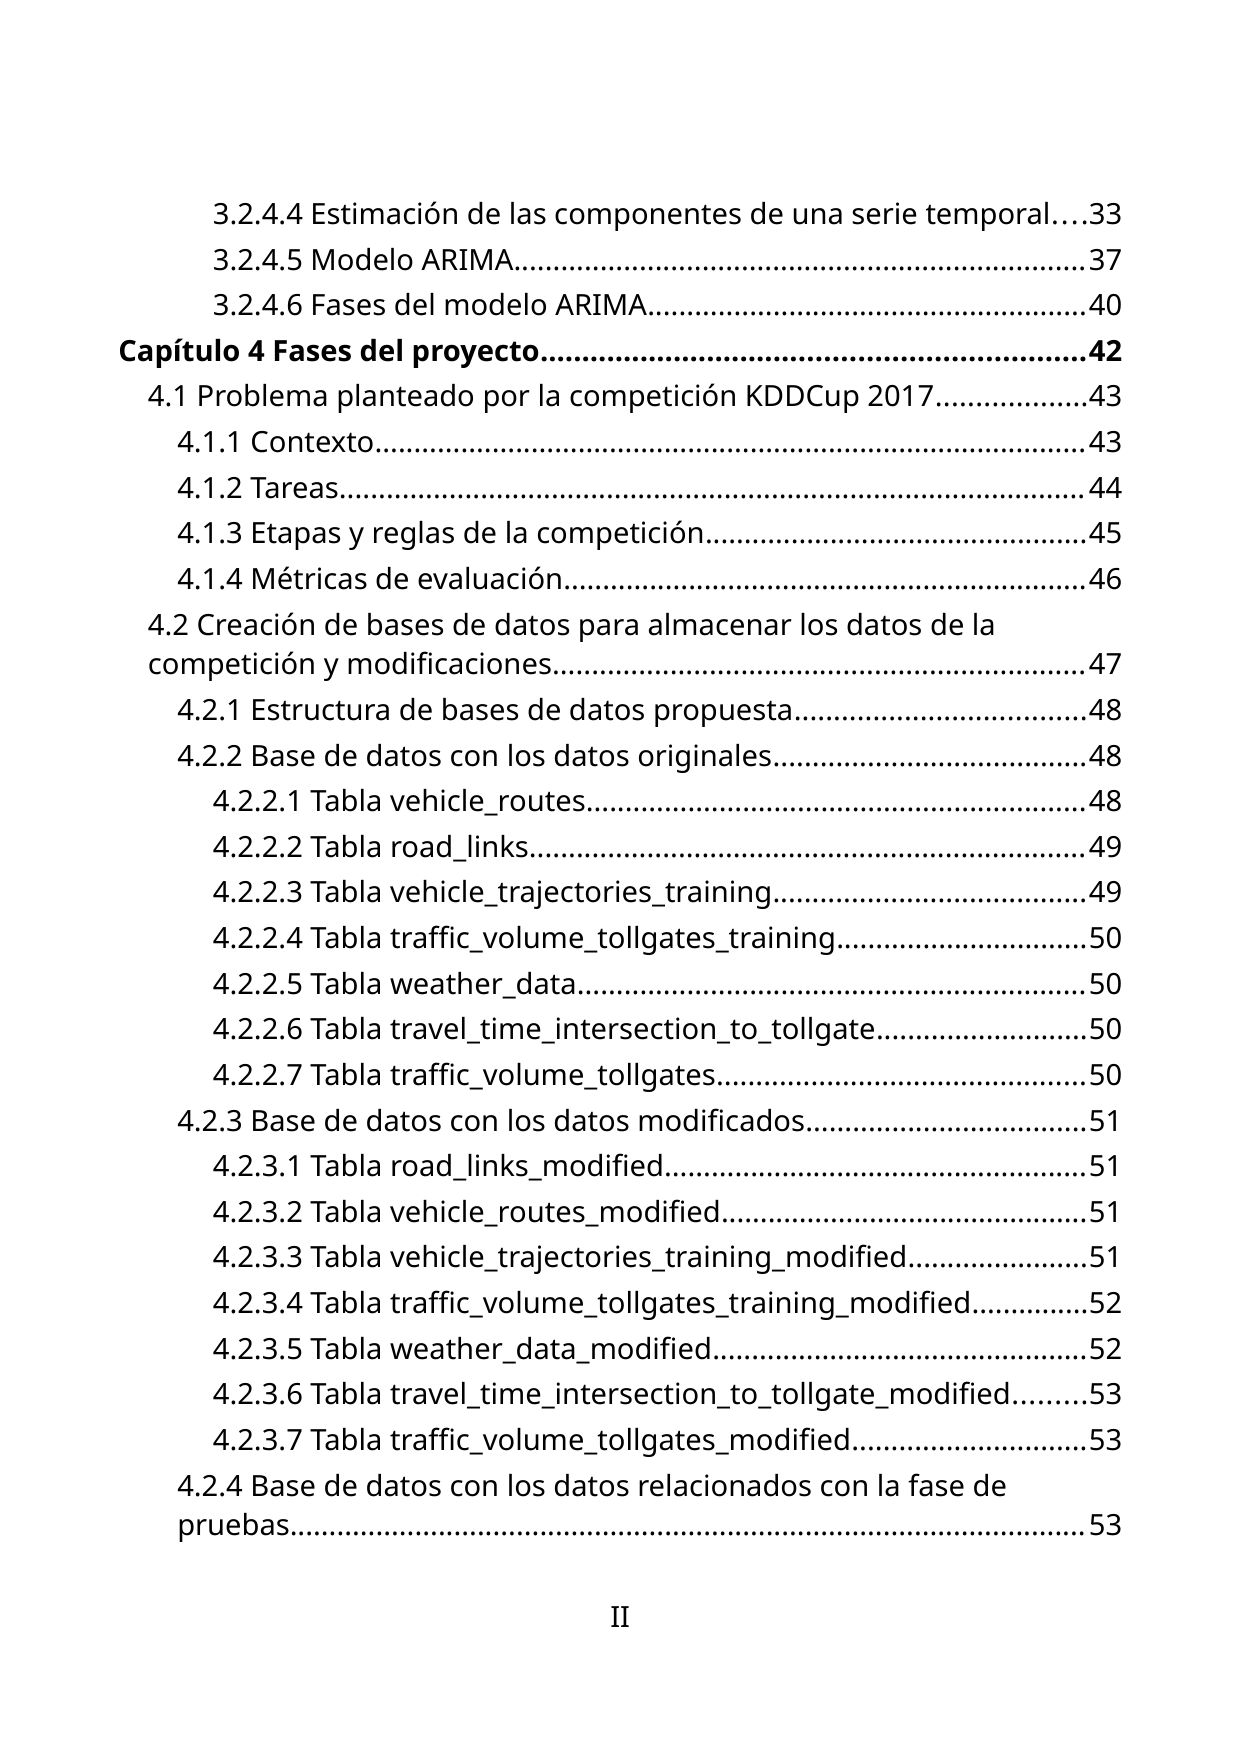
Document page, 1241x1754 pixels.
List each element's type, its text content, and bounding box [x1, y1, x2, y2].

text Capítulo 4 Fases del proyecto 42 [118, 330, 1122, 370]
text 4.2.3.1 Tabla road_links_modified 51 [207, 1145, 1122, 1185]
text 4.2.2.4 Tabla traffic_volume_tollgates_training 50 [207, 917, 1122, 957]
text 4.1 Problema planteado por la competición KDDCup 2017 43 [148, 376, 1122, 415]
text 4.1.4 Métricas de evaluación 46 [177, 558, 1122, 598]
text 4.2.3.6 Tabla travel_time_intersection_to_tollgate_modified 53 [207, 1373, 1122, 1413]
text 4.2.3.4 Tabla traffic_volume_tollgates_training_modified 52 [207, 1282, 1122, 1322]
text 4.1.2 Tareas 44 [177, 467, 1122, 507]
text 4.2.2.5 Tabla weather_data 50 [207, 963, 1122, 1003]
text 4.1.1 Contexto 43 [177, 421, 1122, 461]
text 4.2.2.2 Tabla road_links 49 [207, 826, 1122, 866]
text 3.2.4.5 Modelo ARIMA 37 [207, 239, 1122, 278]
text 4.2 Creación de bases de datos para almacenar los datos de la competición y modificaciones 47 [148, 604, 1122, 683]
text 4.2.1 Estructura de bases de datos propuesta 48 [177, 689, 1122, 729]
text 3.2.4.6 Fases del modelo ARIMA 40 [207, 284, 1122, 324]
text 4.2.3.7 Tabla traffic_volume_tollgates_modified 53 [207, 1419, 1122, 1459]
text 4.2.3.5 Tabla weather_data_modified 52 [207, 1328, 1122, 1368]
text 4.2.2.7 Tabla traffic_volume_tollgates 50 [207, 1054, 1122, 1094]
text 4.2.3.3 Tabla vehicle_trajectories_training_modified 51 [207, 1237, 1122, 1276]
text 4.2.2.1 Tabla vehicle_routes 48 [207, 780, 1122, 820]
text 3.2.4.4 Estimación de las componentes de una serie temporal 33 [207, 193, 1122, 233]
text 4.2.3.2 Tabla vehicle_routes_modified 51 [207, 1191, 1122, 1231]
text 4.1.3 Etapas y reglas de la competición 45 [177, 513, 1122, 552]
text 4.2.4 Base de datos con los datos relacionados con la fase de pruebas 53 [177, 1465, 1122, 1544]
text 4.2.3 Base de datos con los datos modificados 51 [177, 1100, 1122, 1139]
text 4.2.2.3 Tabla vehicle_trajectories_training 49 [207, 872, 1122, 911]
text 4.2.2 Base de datos con los datos originales 48 [177, 735, 1122, 774]
text 4.2.2.6 Tabla travel_time_intersection_to_tollgate 50 [207, 1008, 1122, 1048]
